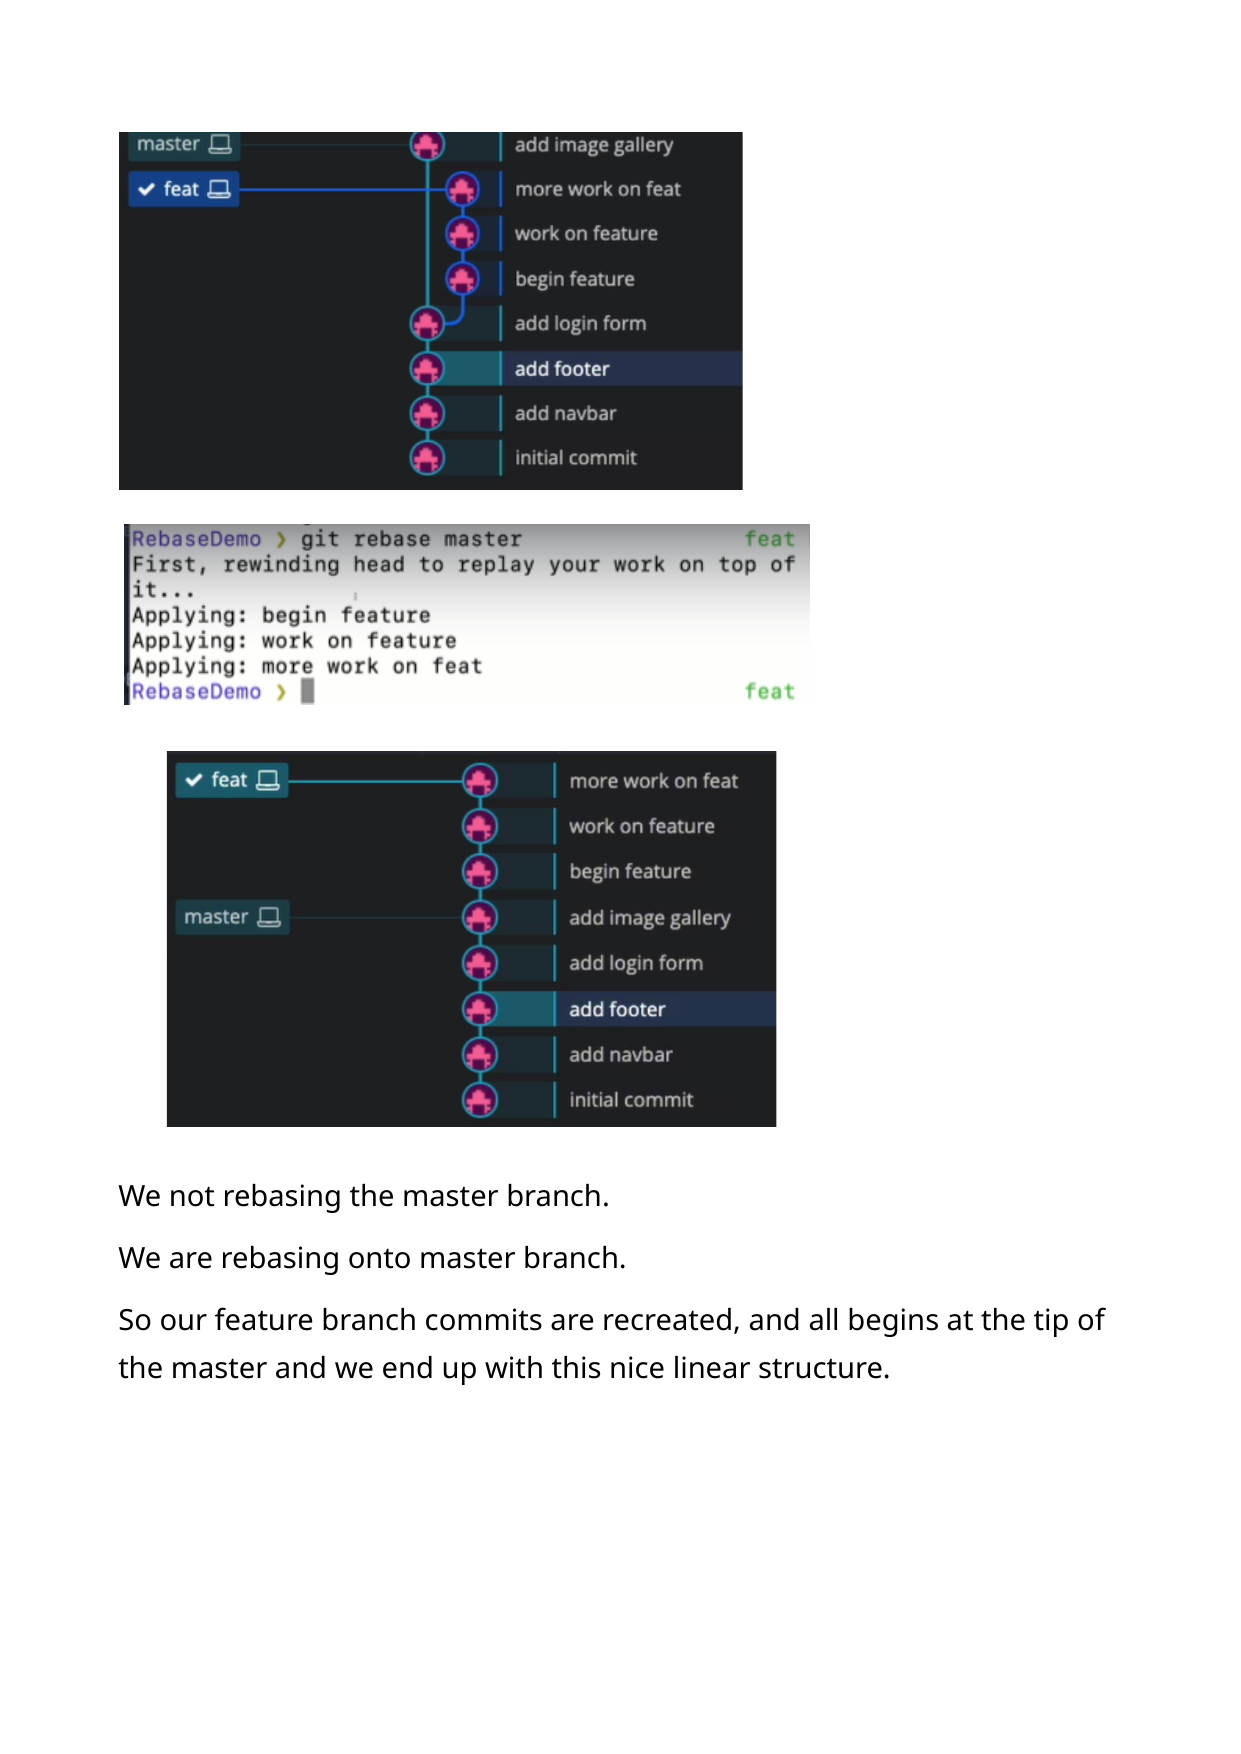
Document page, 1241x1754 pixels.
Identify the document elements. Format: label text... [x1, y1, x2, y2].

picture [119, 132, 743, 490]
text We not rebasing the master branch. [118, 1175, 1122, 1215]
picture [124, 524, 810, 705]
text So our feature branch commits are recreated, and all begins at the tip of the master and we end up with this nice linear structure. [118, 1300, 1122, 1387]
text We are rebasing onto master branch. [118, 1237, 1122, 1277]
picture [166, 751, 777, 1127]
